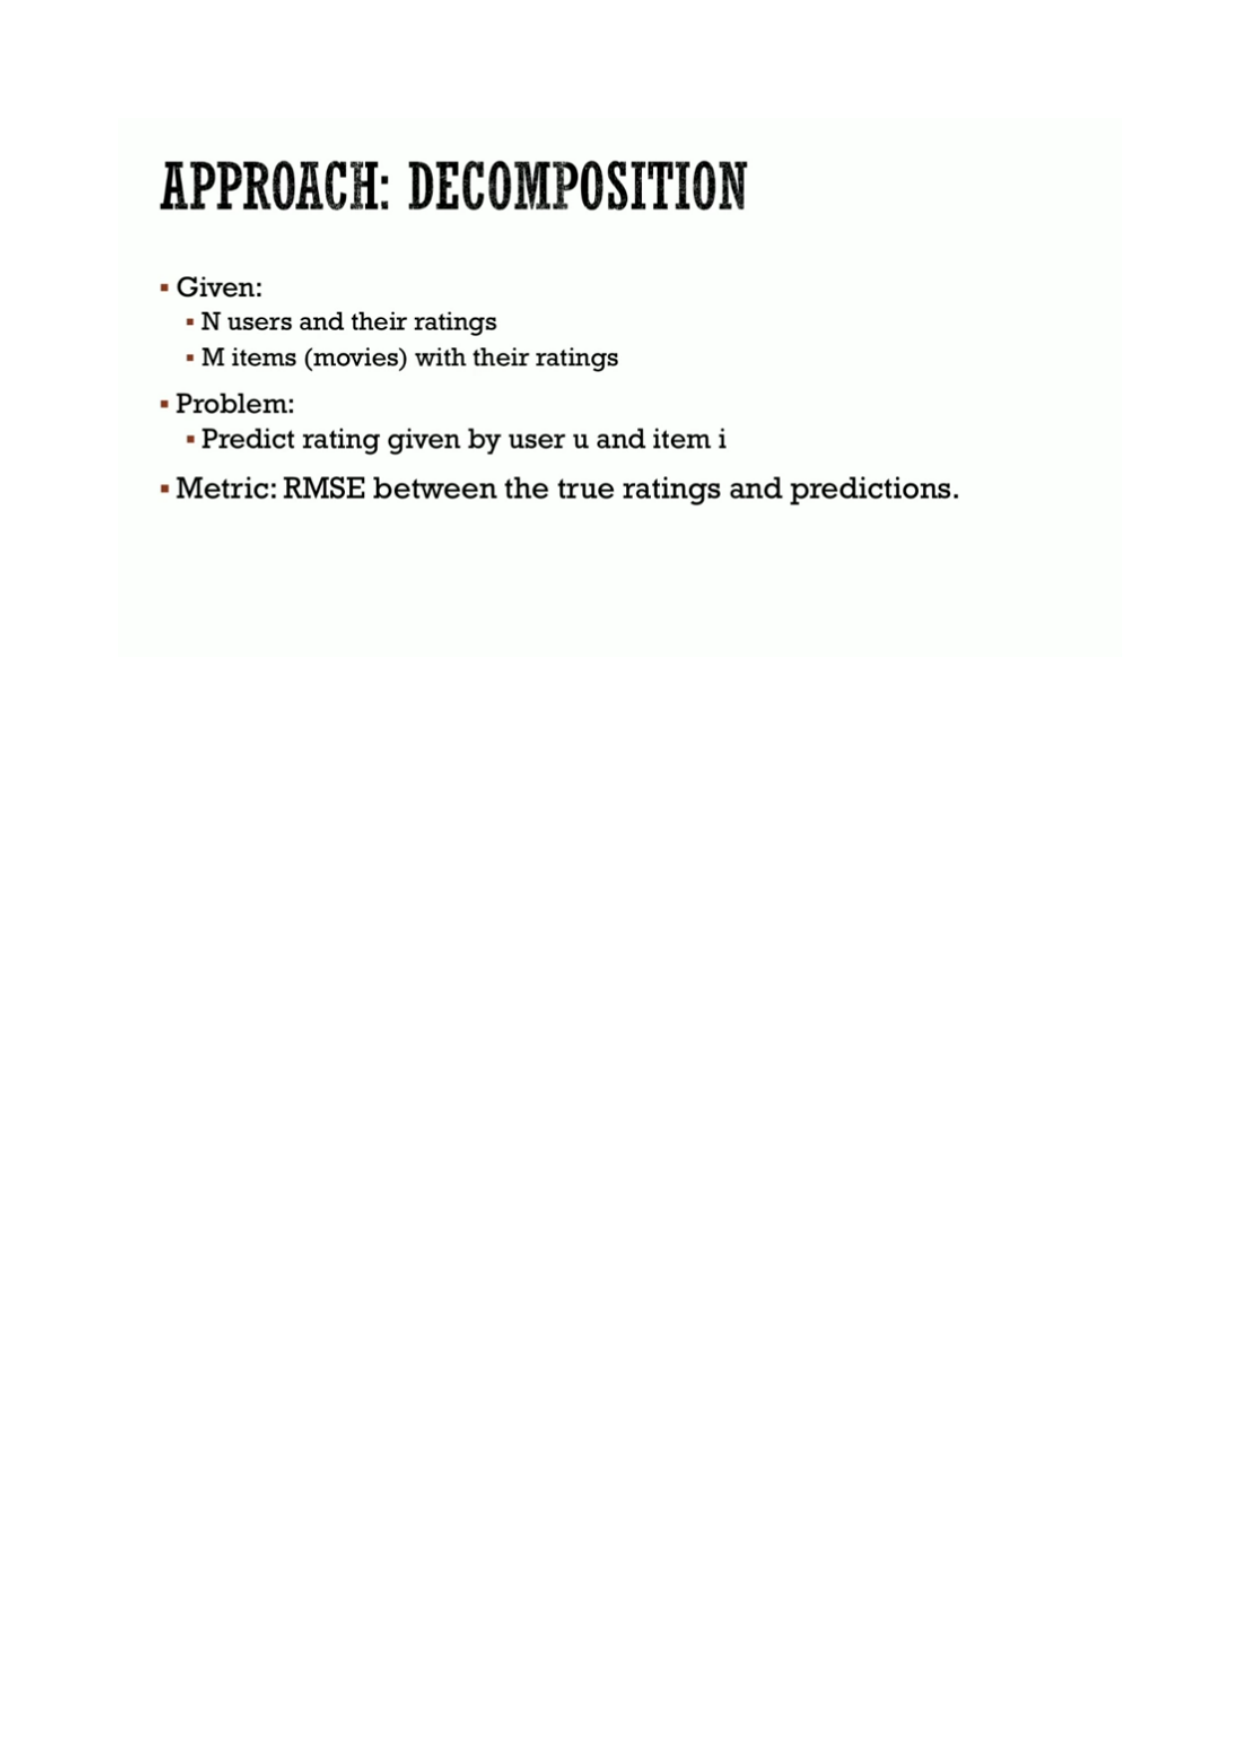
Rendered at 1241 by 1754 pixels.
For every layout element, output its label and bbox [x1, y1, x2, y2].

picture [118, 118, 1123, 657]
